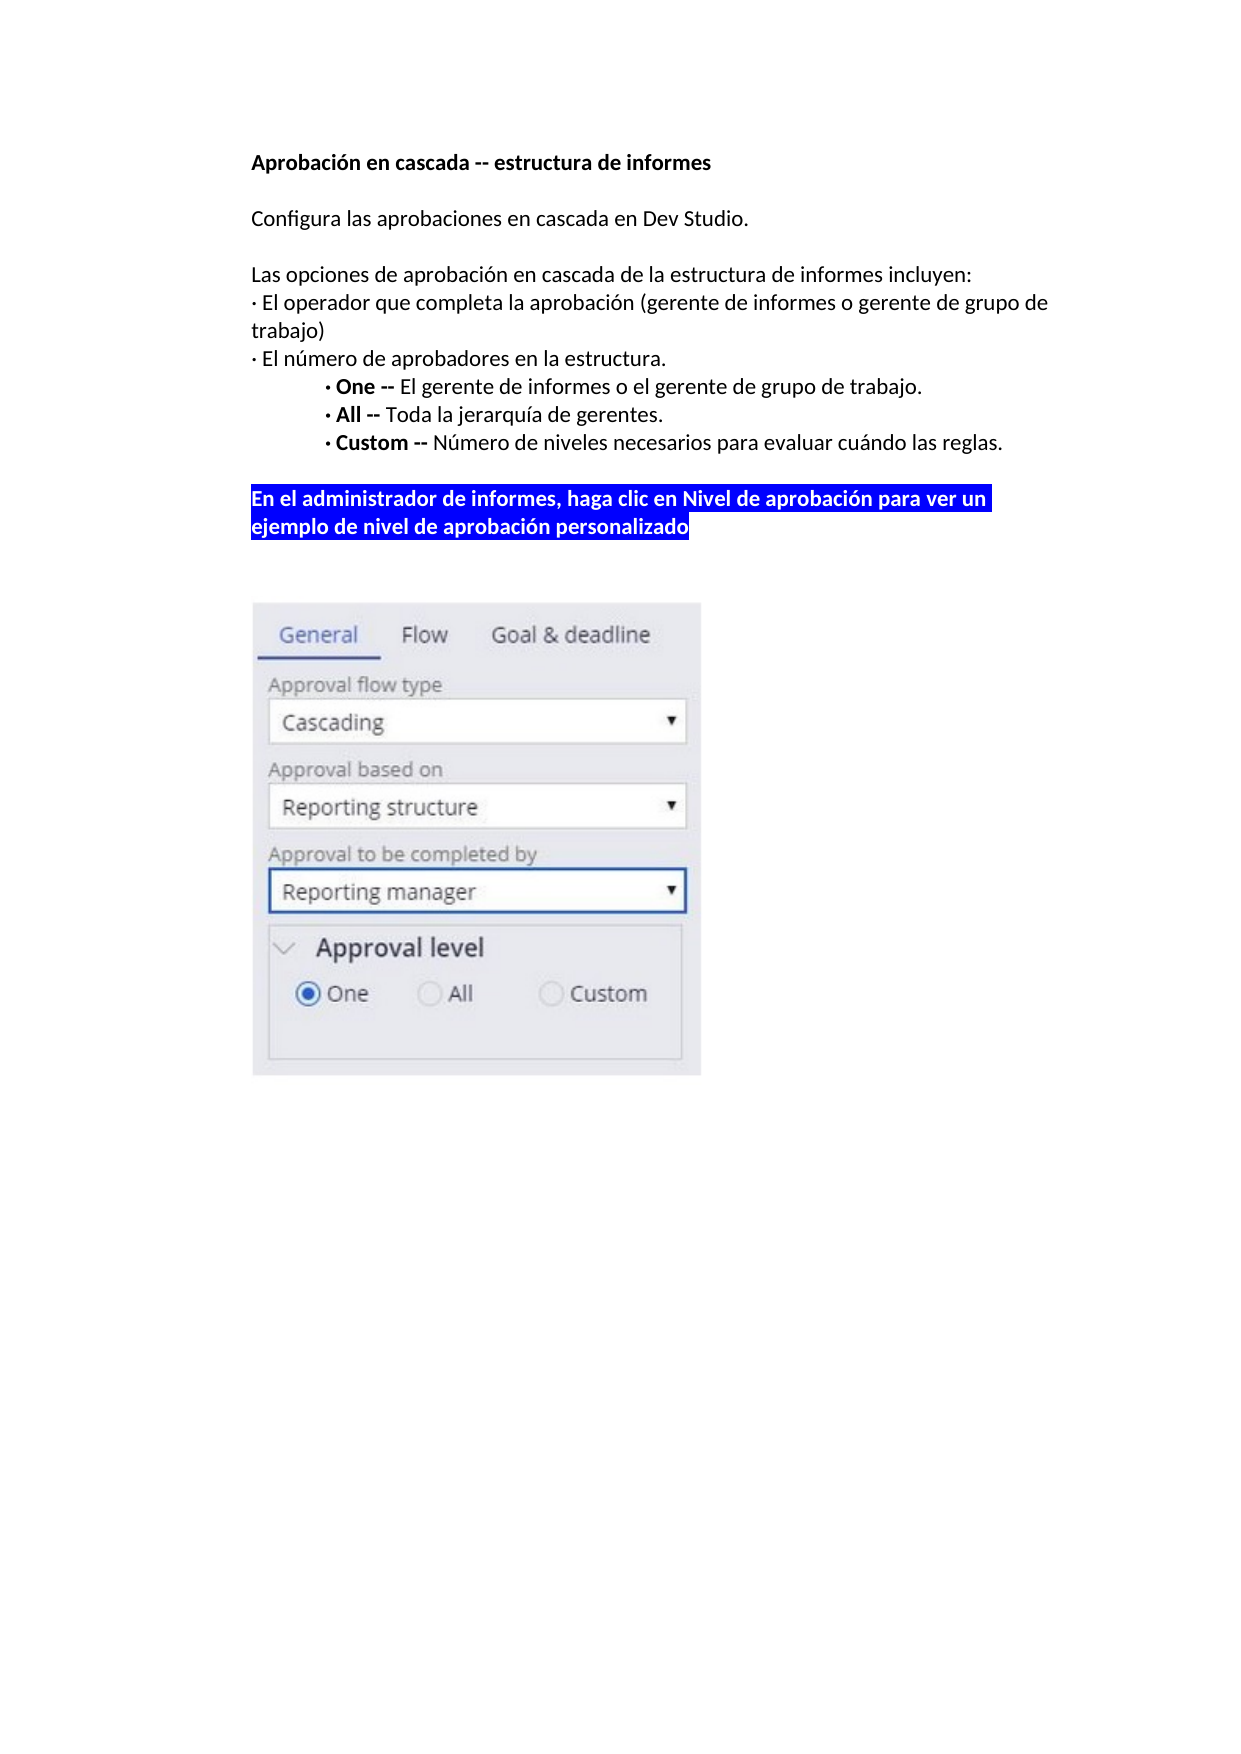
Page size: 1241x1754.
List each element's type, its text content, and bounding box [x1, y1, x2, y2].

text · El operador que completa la aprobación (gerente de informes o gerente de grupo de trabajo) [251, 288, 1063, 344]
text · One -- El gerente de informes o el gerente de grupo de trabajo. [251, 372, 1063, 400]
picture [251, 596, 706, 1085]
text · Custom -- Número de niveles necesarios para evaluar cuándo las reglas. [251, 428, 1063, 456]
text · El número de aprobadores en la estructura. [251, 344, 1063, 372]
text · All -- Toda la jerarquía de gerentes. [251, 400, 1063, 428]
text Configura las aprobaciones en cascada en Dev Studio. [251, 204, 1063, 232]
text En el administrador de informes, haga clic en Nivel de aprobación para ver un ejemplo de nivel de aprobación personalizado [251, 484, 1063, 540]
text Aprobación en cascada -- estructura de informes [251, 148, 1063, 176]
text Las opciones de aprobación en cascada de la estructura de informes incluyen: [251, 260, 1063, 288]
